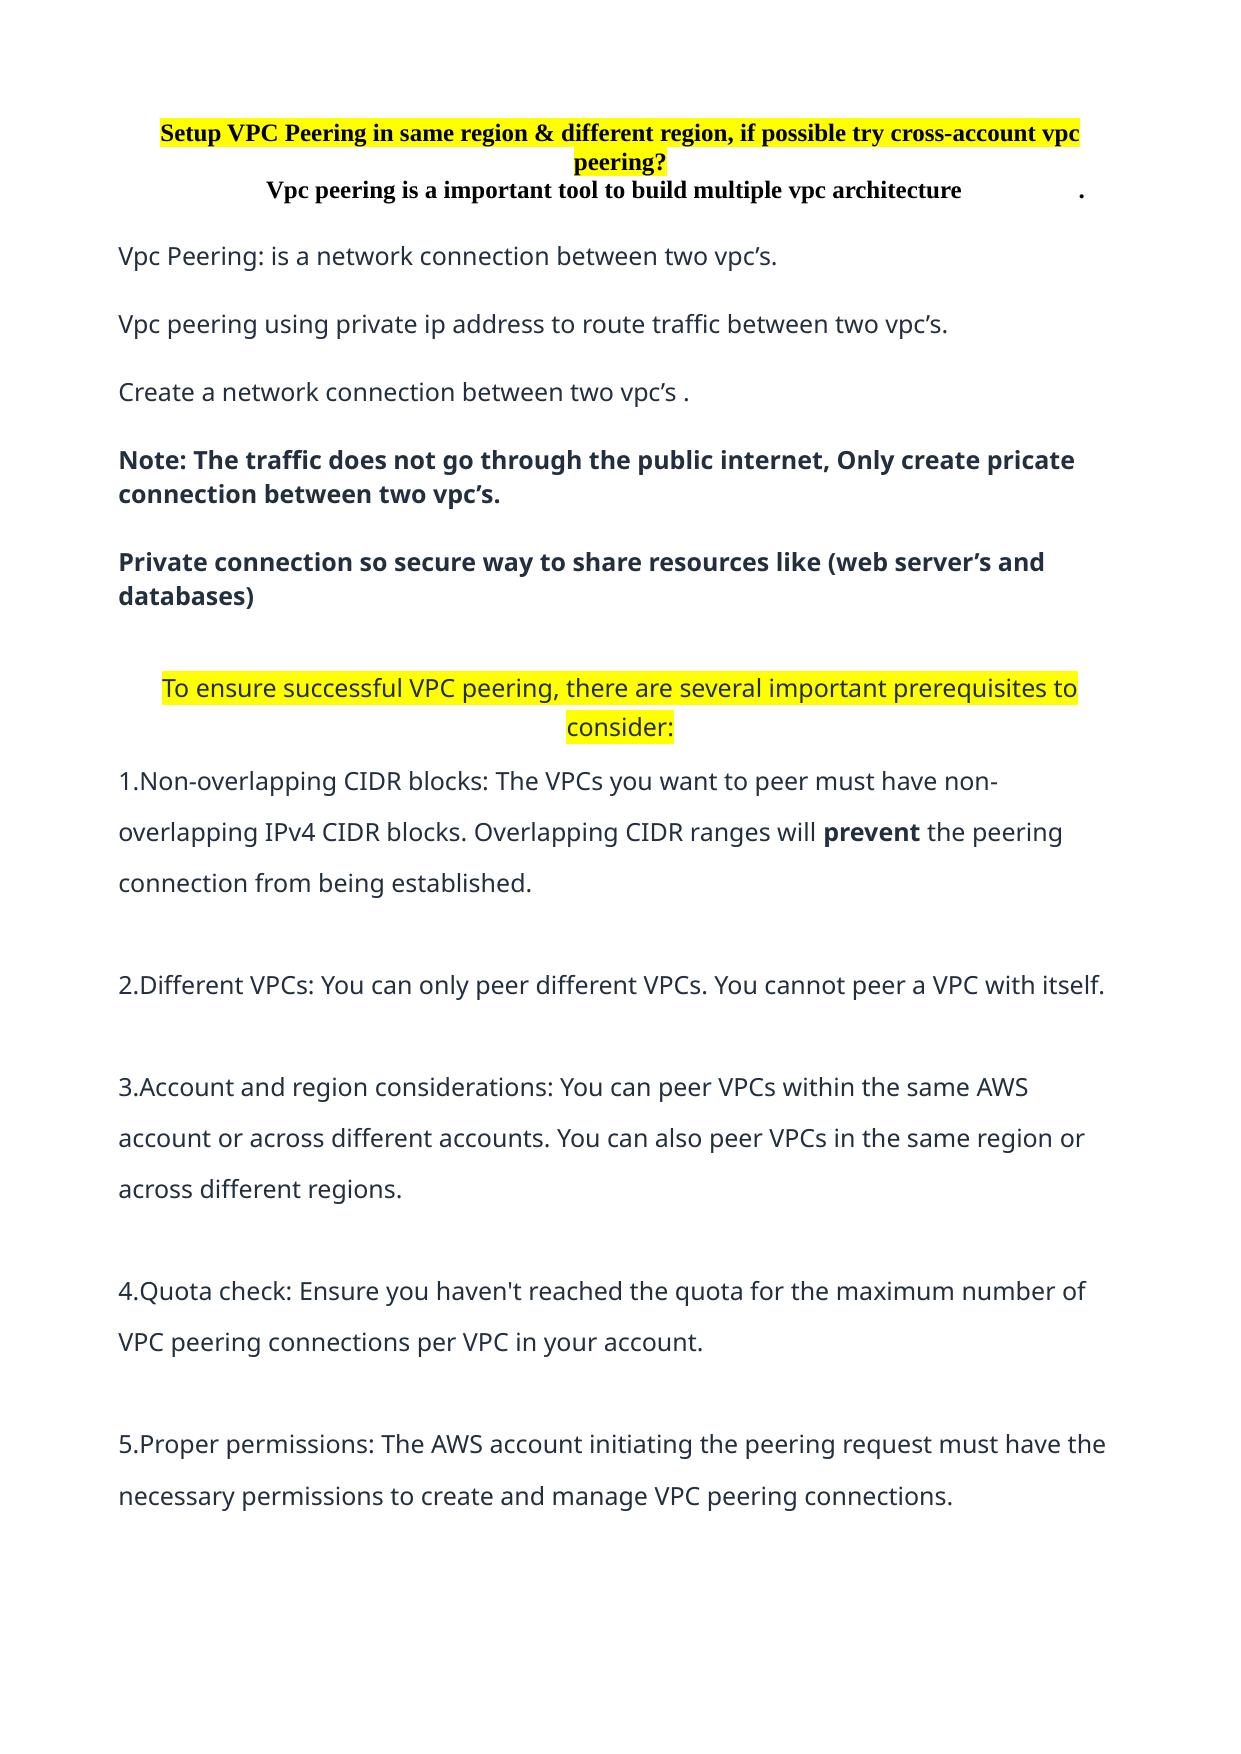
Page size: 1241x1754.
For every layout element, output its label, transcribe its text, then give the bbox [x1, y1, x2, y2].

text To ensure successful VPC peering, there are several important prerequisites to consider: [118, 671, 1122, 744]
text Setup VPC Peering in same region & different region, if possible try cross-account vpc peering? [118, 118, 1122, 176]
text Private connection so secure way to share resources like (web server’s and databases) [118, 545, 1122, 613]
list Different VPCs: You can only peer different VPCs. You cannot peer a VPC with itself. [118, 968, 1122, 1002]
list Proper permissions: The AWS account initiating the peering request must have the necessary permissions to create and manage VPC peering connections. [118, 1427, 1122, 1512]
text Create a network connection between two vpc’s . [118, 375, 1122, 409]
text Note: The traffic does not go through the public internet, Only create pricate connection between two vpc’s. [118, 443, 1122, 511]
text Vpc peering using private ip address to route traffic between two vpc’s. [118, 307, 1122, 341]
text Vpc peering is a important tool to build multiple vpc architecture . [118, 176, 1122, 204]
text Vpc Peering: is a network connection between two vpc’s. [118, 238, 1122, 272]
list Quota check: Ensure you haven't reached the quota for the maximum number of VPC peering connections per VPC in your account. [118, 1274, 1122, 1359]
list Account and region considerations: You can peer VPCs within the same AWS account or across different accounts. You can also peer VPCs in the same region or across different regions. [118, 1070, 1122, 1206]
list Non-overlapping CIDR blocks: The VPCs you want to peer must have non-overlapping IPv4 CIDR blocks. Overlapping CIDR ranges will prevent the peering connection from being established. [118, 763, 1122, 900]
